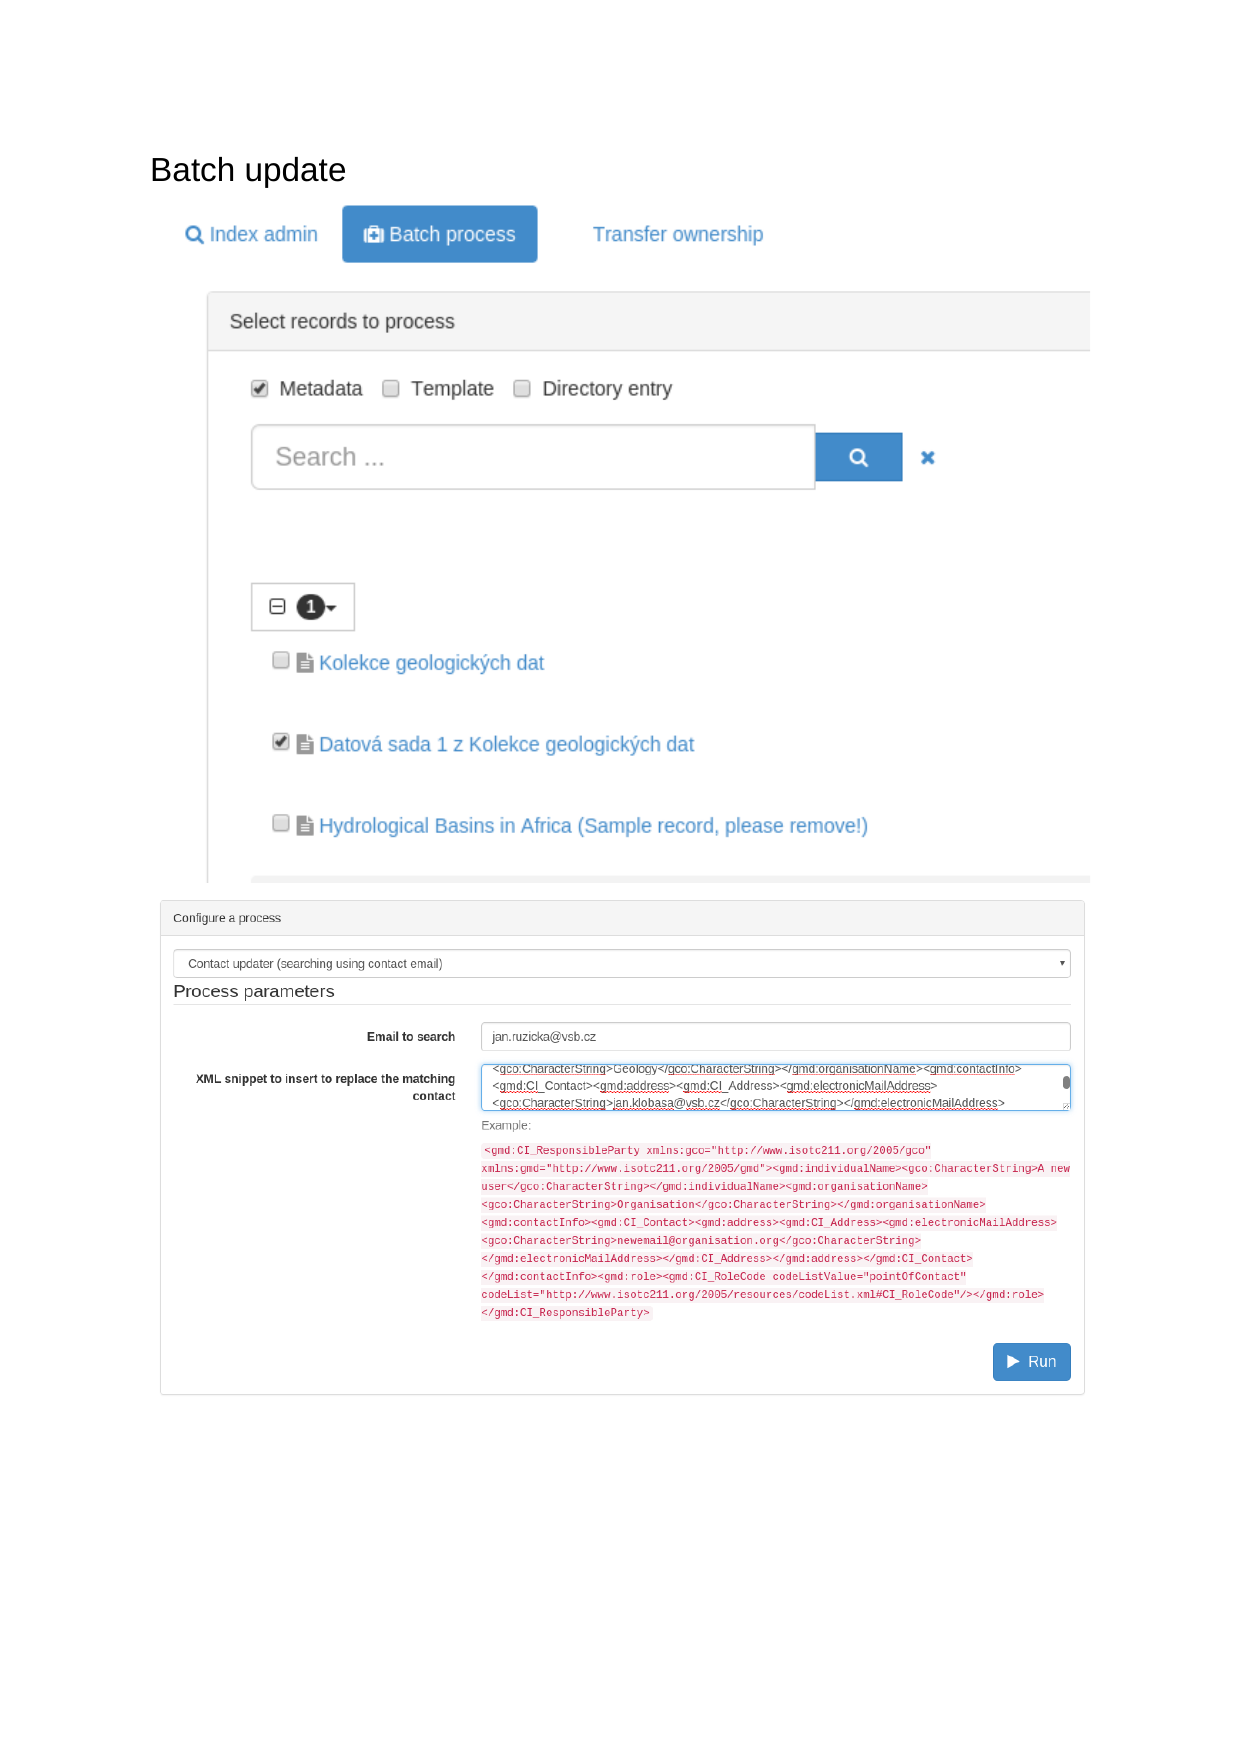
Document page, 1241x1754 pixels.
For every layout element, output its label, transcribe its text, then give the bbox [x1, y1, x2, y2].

subtitle Batch update [150, 150, 1090, 188]
picture [150, 886, 1091, 1399]
picture [150, 201, 1091, 883]
